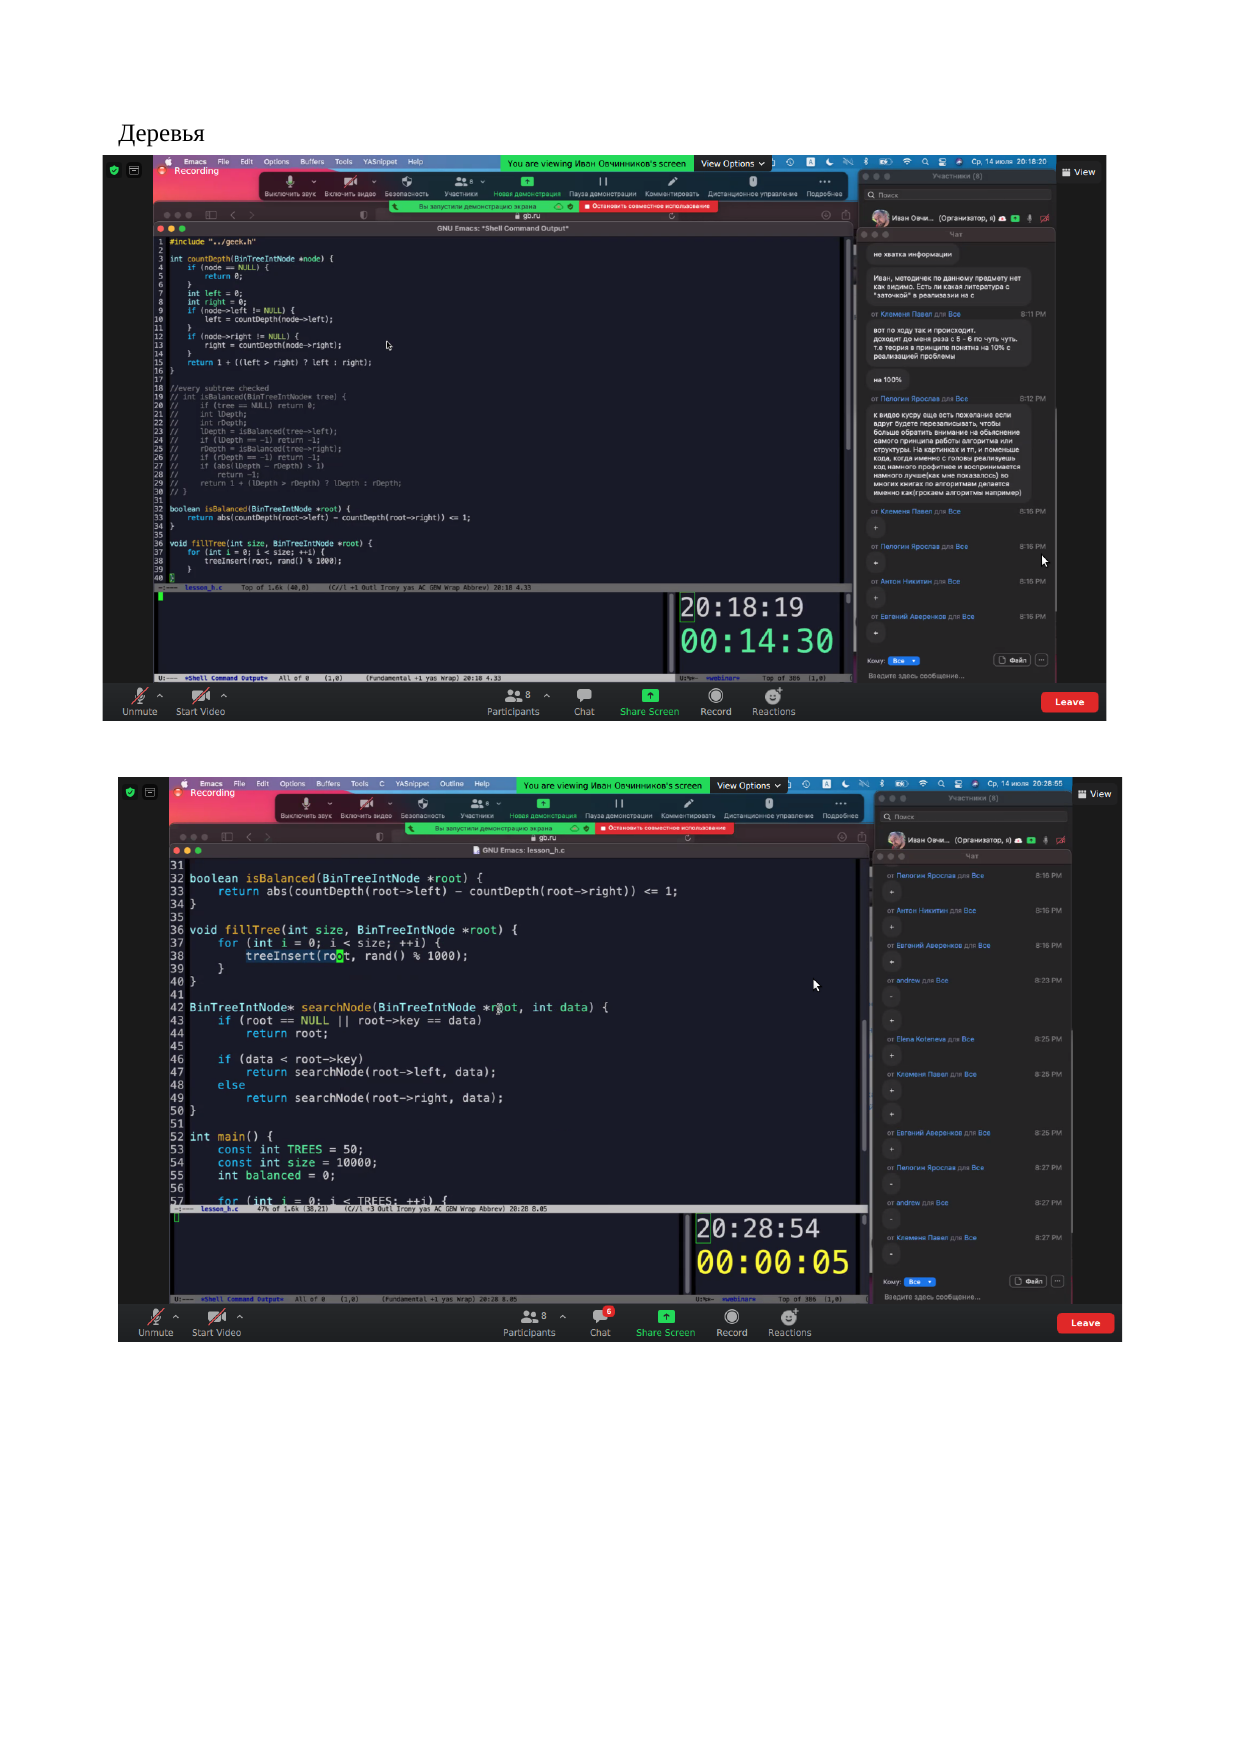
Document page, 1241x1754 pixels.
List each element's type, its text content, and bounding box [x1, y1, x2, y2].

picture [102, 155, 1107, 721]
picture [118, 777, 1123, 1342]
text Деревья [118, 118, 1122, 147]
